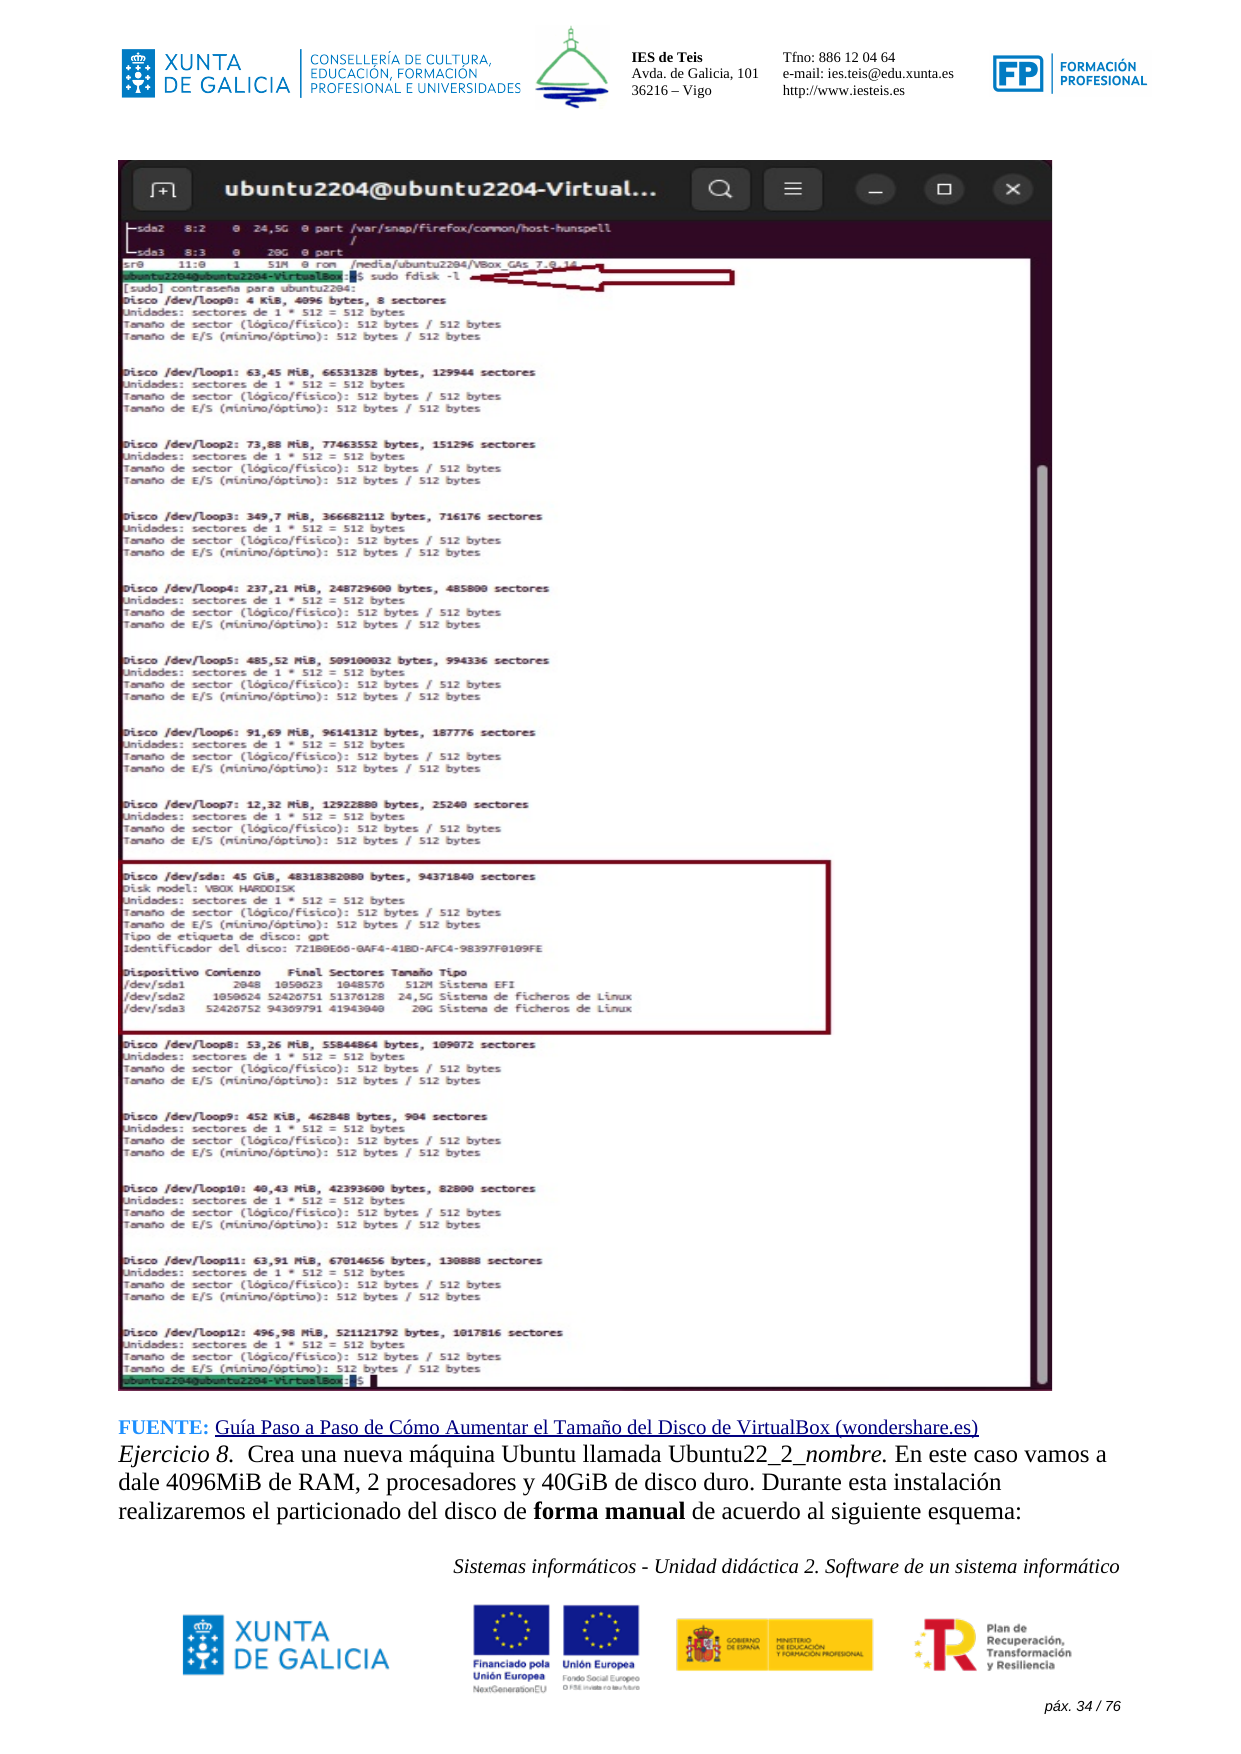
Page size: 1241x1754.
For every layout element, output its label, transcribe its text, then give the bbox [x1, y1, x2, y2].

picture [118, 160, 1053, 1391]
picture [989, 50, 1153, 97]
picture [182, 1593, 1085, 1700]
text Ejercicio 8. Crea una nueva máquina Ubuntu llamada Ubuntu22_2_nombre. En este caso vamos a dale 4096MiB de RAM, 2 procesadores y 40GiB de disco duro. Durante esta instalación realizaremos el particionado del disco de forma manual de acuerdo al siguiente esquema: [118, 1439, 1122, 1525]
text FUENTE: Guía Paso a Paso de Cómo Aumentar el Tamaño del Disco de VirtualBox (wondershare.es) [118, 1415, 1122, 1439]
picture [121, 49, 521, 98]
picture [534, 25, 611, 110]
